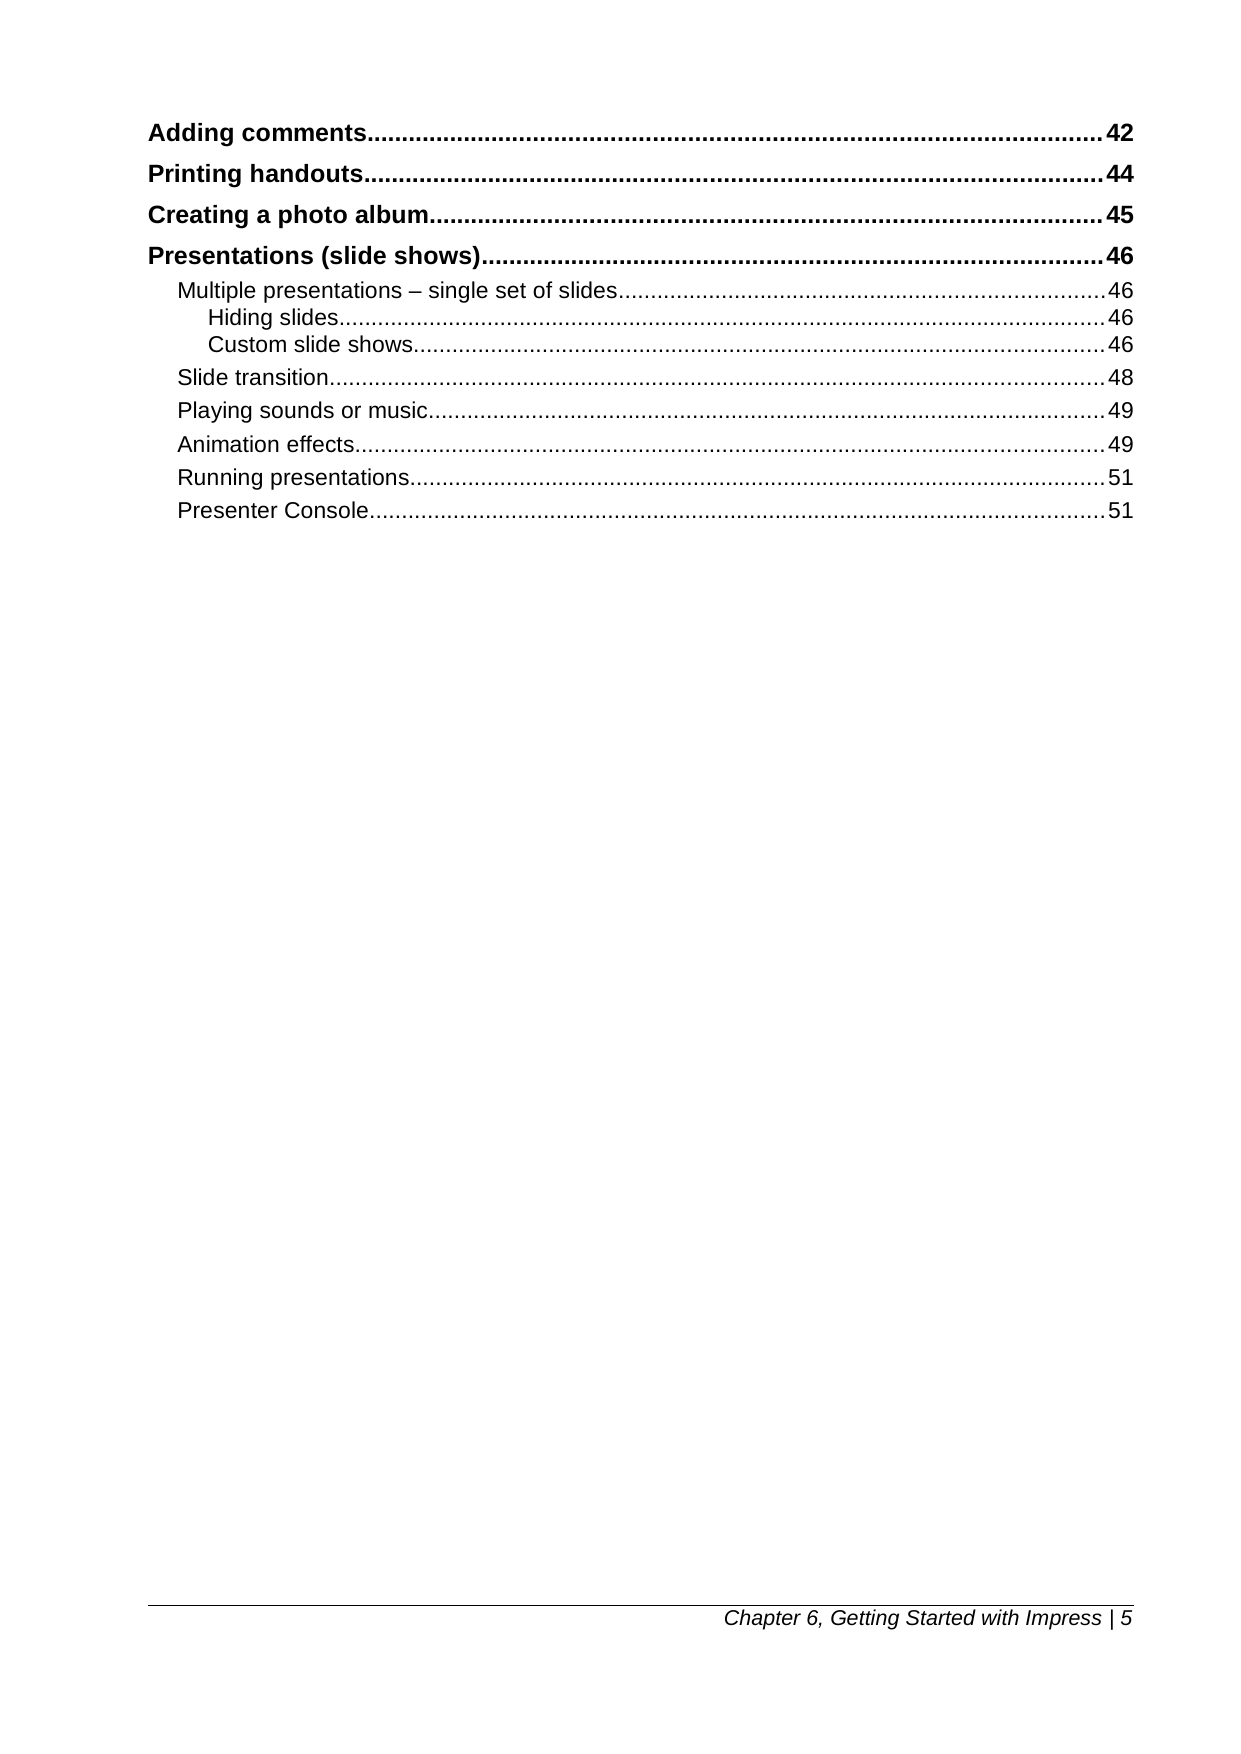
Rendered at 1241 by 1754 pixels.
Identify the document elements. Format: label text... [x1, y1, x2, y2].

text Custom slide shows 46 [208, 331, 1134, 358]
text Adding comments 42 [148, 118, 1134, 147]
text Creating a photo album 45 [148, 200, 1134, 229]
text Hiding slides 46 [208, 303, 1134, 331]
text Presenter Console 51 [177, 496, 1134, 523]
text Slide transition 48 [177, 364, 1134, 391]
text Printing handouts 44 [148, 159, 1134, 188]
text Animation effects 49 [177, 430, 1134, 457]
text Multiple presentations – single set of slides 46 [177, 276, 1134, 303]
text Running presentations 51 [177, 463, 1134, 490]
text Presentations (slide shows) 46 [148, 241, 1134, 270]
text Playing sounds or music 49 [177, 397, 1134, 424]
